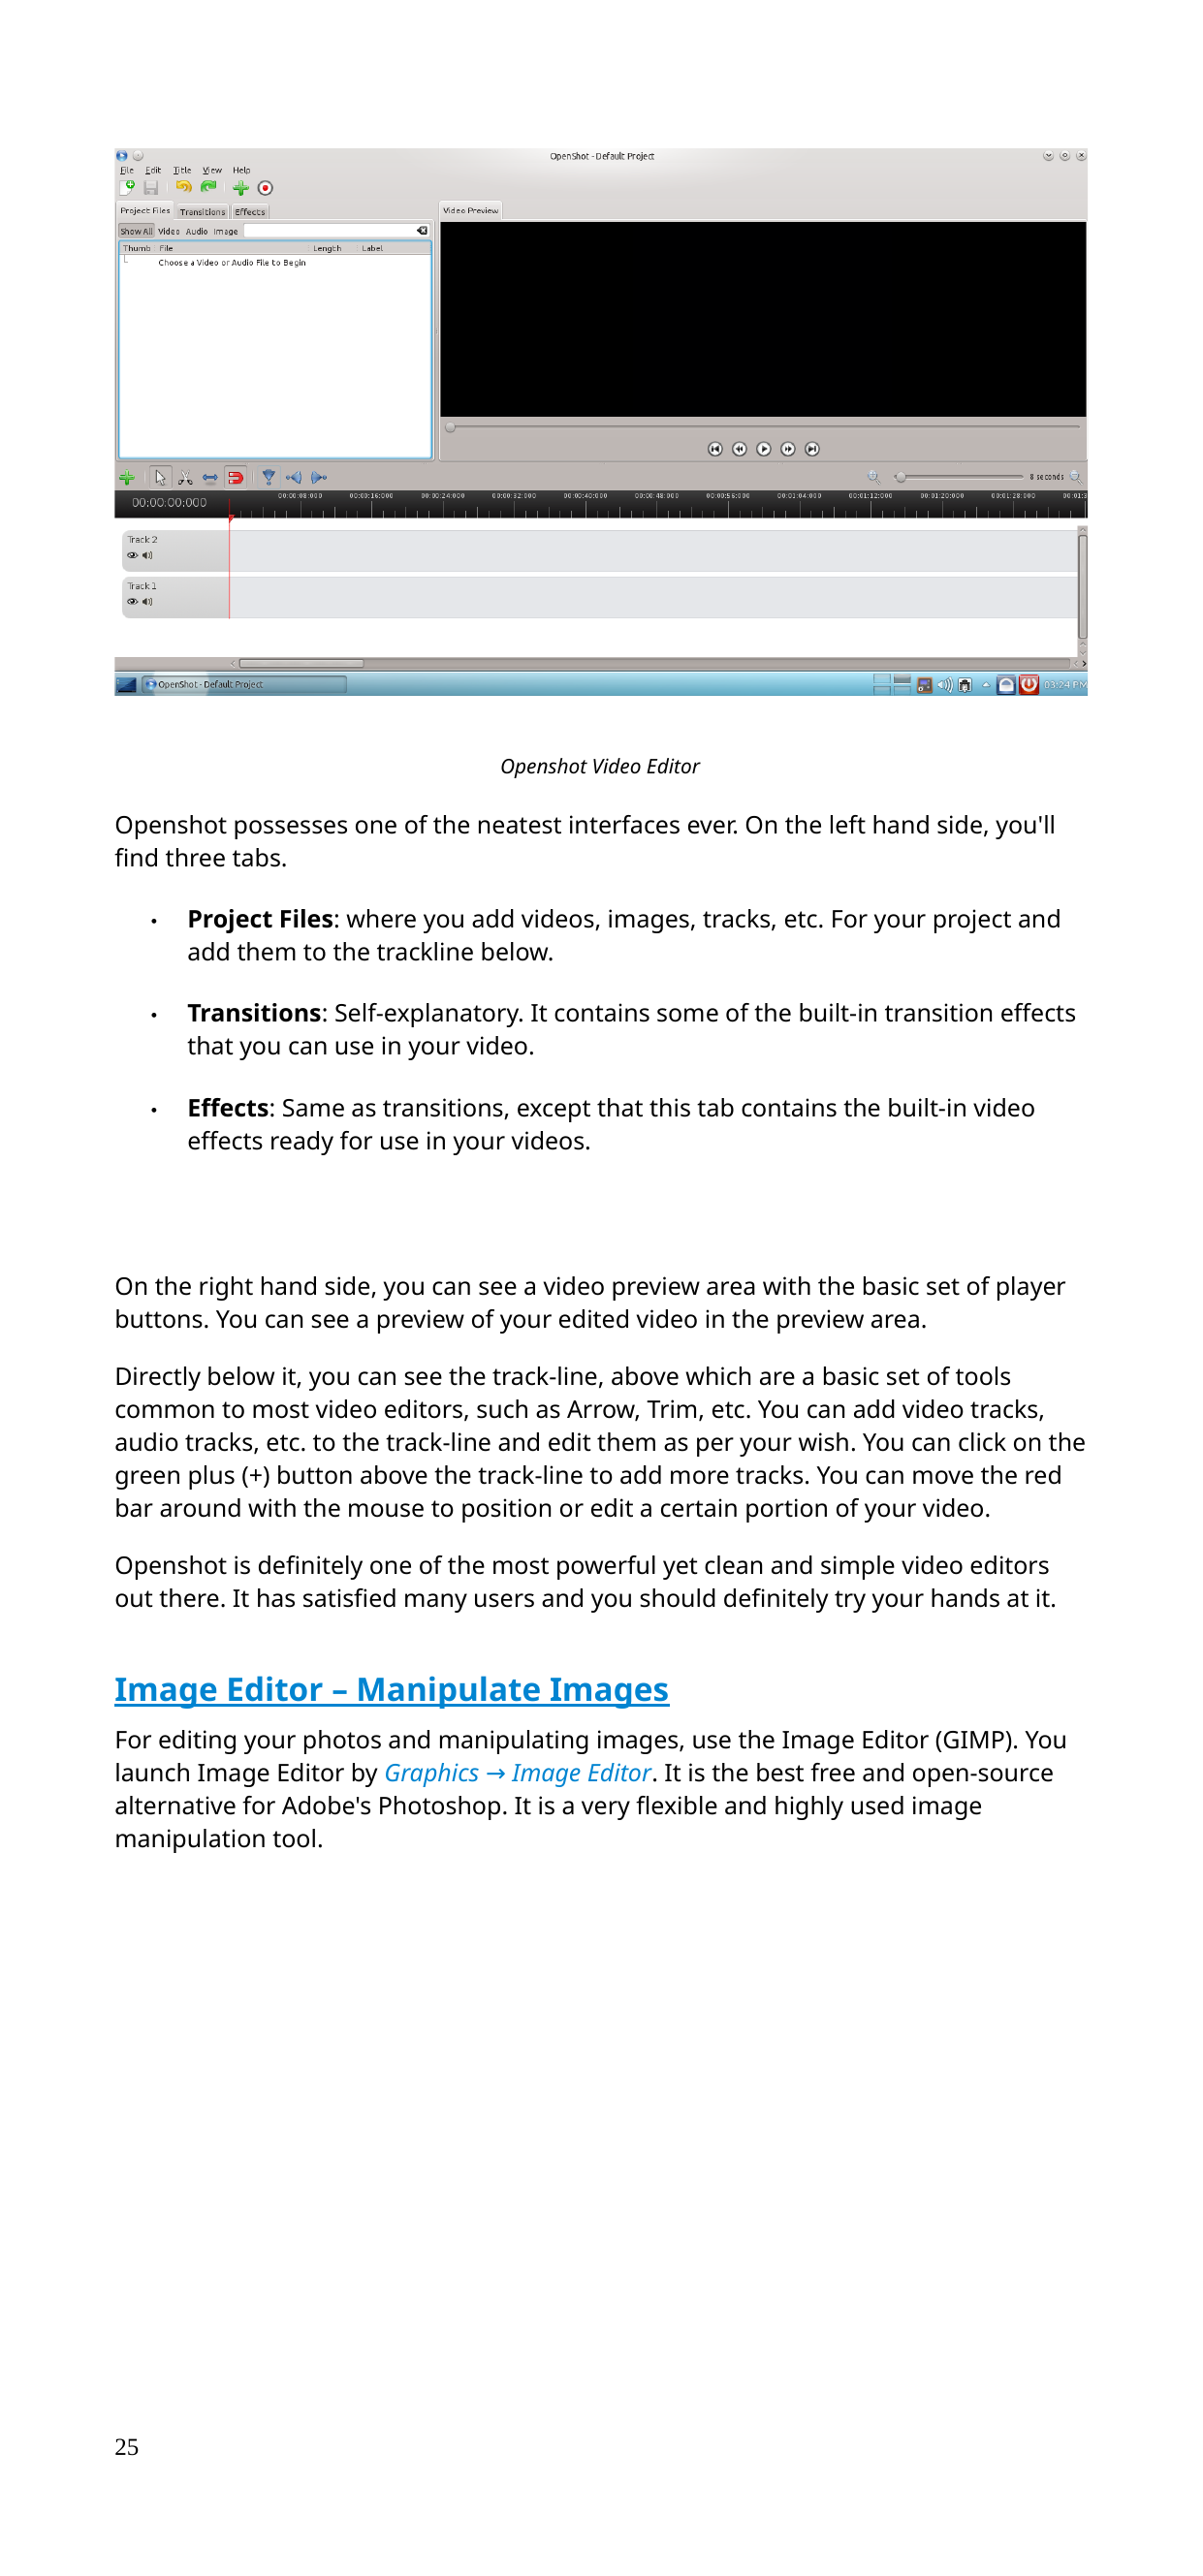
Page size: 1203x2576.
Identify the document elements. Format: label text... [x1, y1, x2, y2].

text On the right hand side, you can see a video preview area with the basic set of player buttons. You can see a preview of your edited video in the preview area. [114, 1269, 1088, 1335]
text For editing your photos and manipulating images, use the Image Editor (GIMP). You launch Image Editor by Graphics → Image Editor. It is the best free and open-source alternative for Adobe's Photoshop. It is a very flexible and highly used image manipulation tool. [114, 1723, 1088, 1855]
text Directly below it, you can see the track-line, above which are a basic set of tools common to most video editors, such as Arrow, Trim, etc. You can add video tracks, audio tracks, etc. to the track-line and edit them as per your wish. You can click on the green plus (+) button above the track-line to add more tracks. You can move the red bar around with the mouse to position or edit a certain portion of your video. [114, 1359, 1088, 1524]
picture [114, 148, 1089, 696]
list Project Files: where you add videos, images, tracks, etc. For your project and add them to the trackline below. [151, 902, 1088, 968]
subtitle Image Editor – Manipulate Images [114, 1667, 1088, 1711]
text Openshot possesses one of the neatest interfaces ever. On the left hand side, you'll find three tabs. [114, 807, 1088, 874]
list Transitions: Self-explanatory. It contains some of the built-in transition effects that you can use in your video. [151, 996, 1088, 1062]
list Effects: Same as transitions, except that this tab contains the built-in video effects ready for use in your videos. [151, 1090, 1088, 1156]
text Openshot Video Editor [114, 752, 1088, 779]
text Openshot is definitely one of the most powerful yet clean and simple video editors out there. It has satisfied many users and you should definitely try your hands at it. [114, 1549, 1088, 1615]
